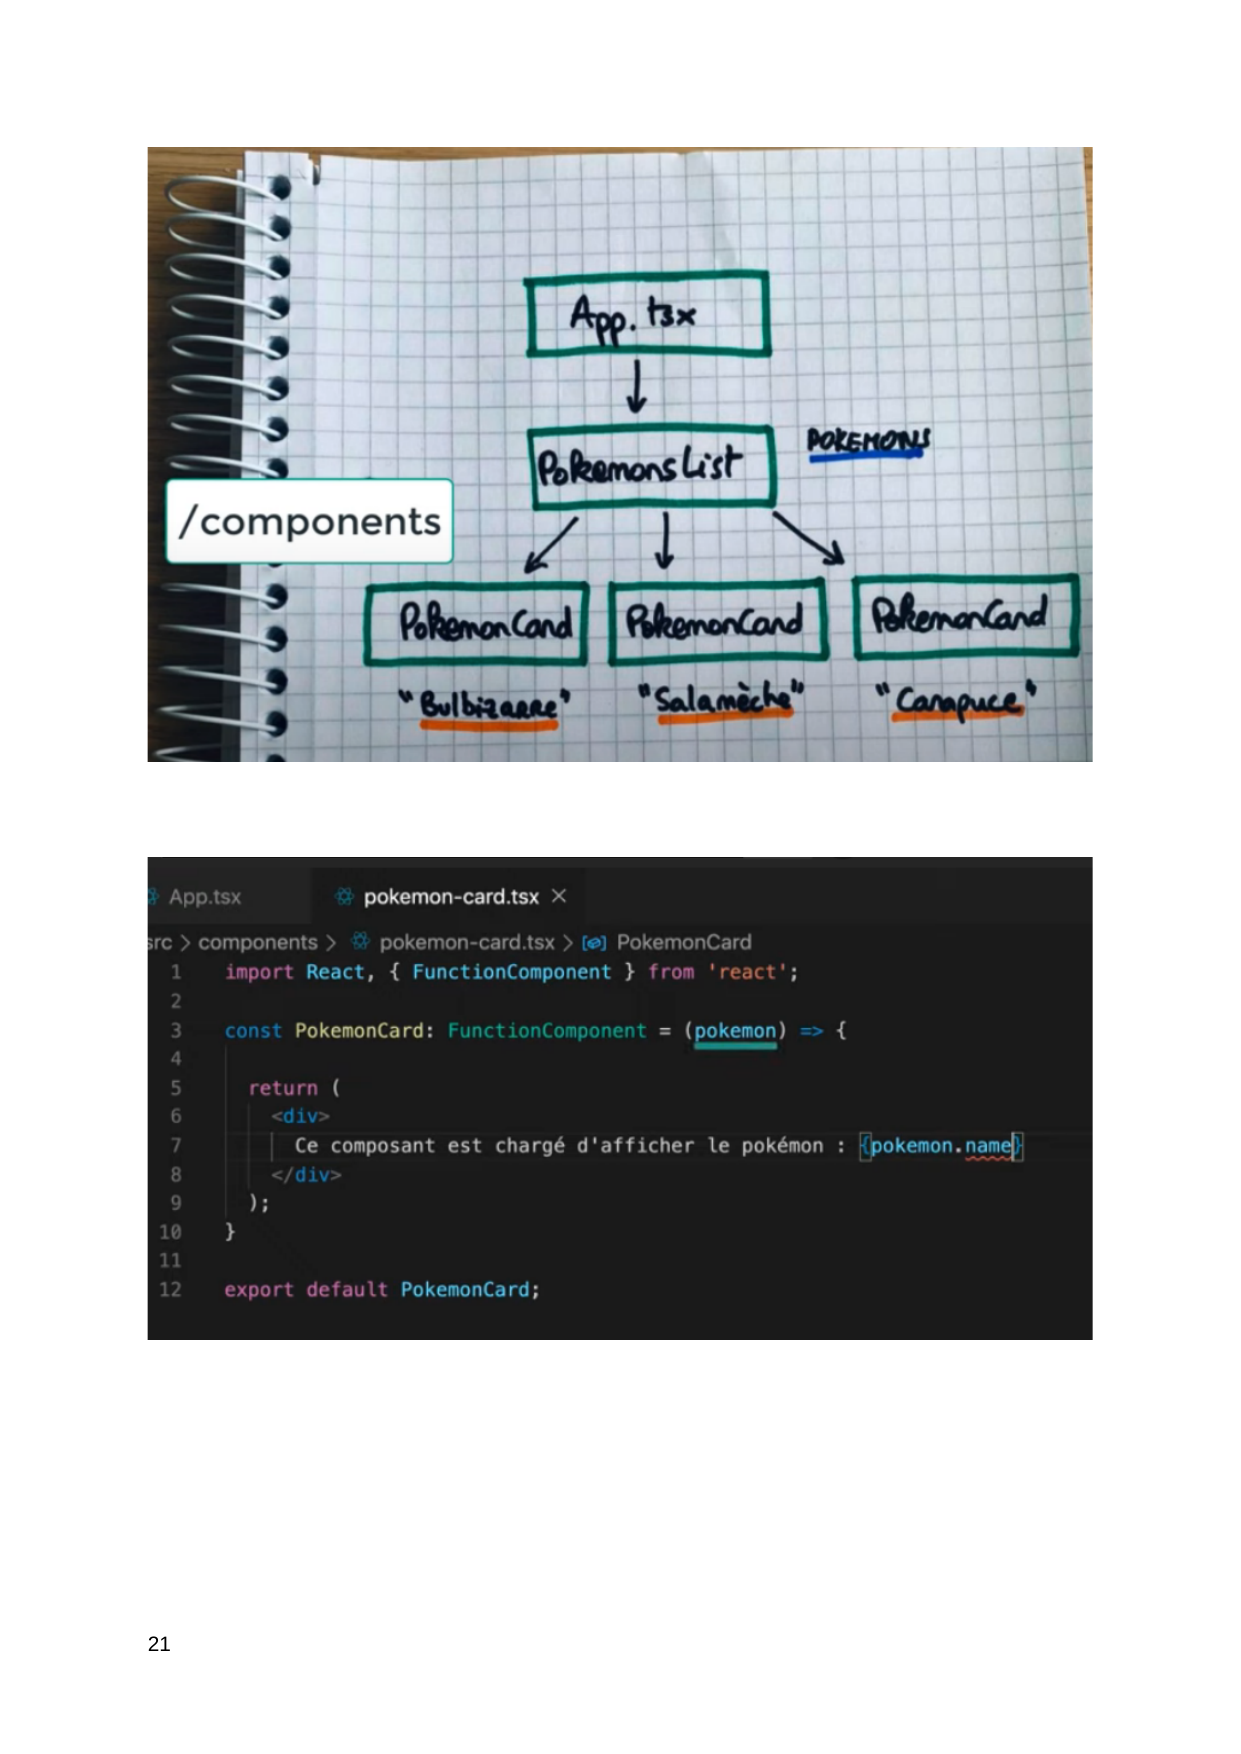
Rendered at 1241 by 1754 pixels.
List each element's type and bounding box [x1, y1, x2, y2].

picture [147, 147, 1093, 762]
picture [147, 857, 1093, 1340]
